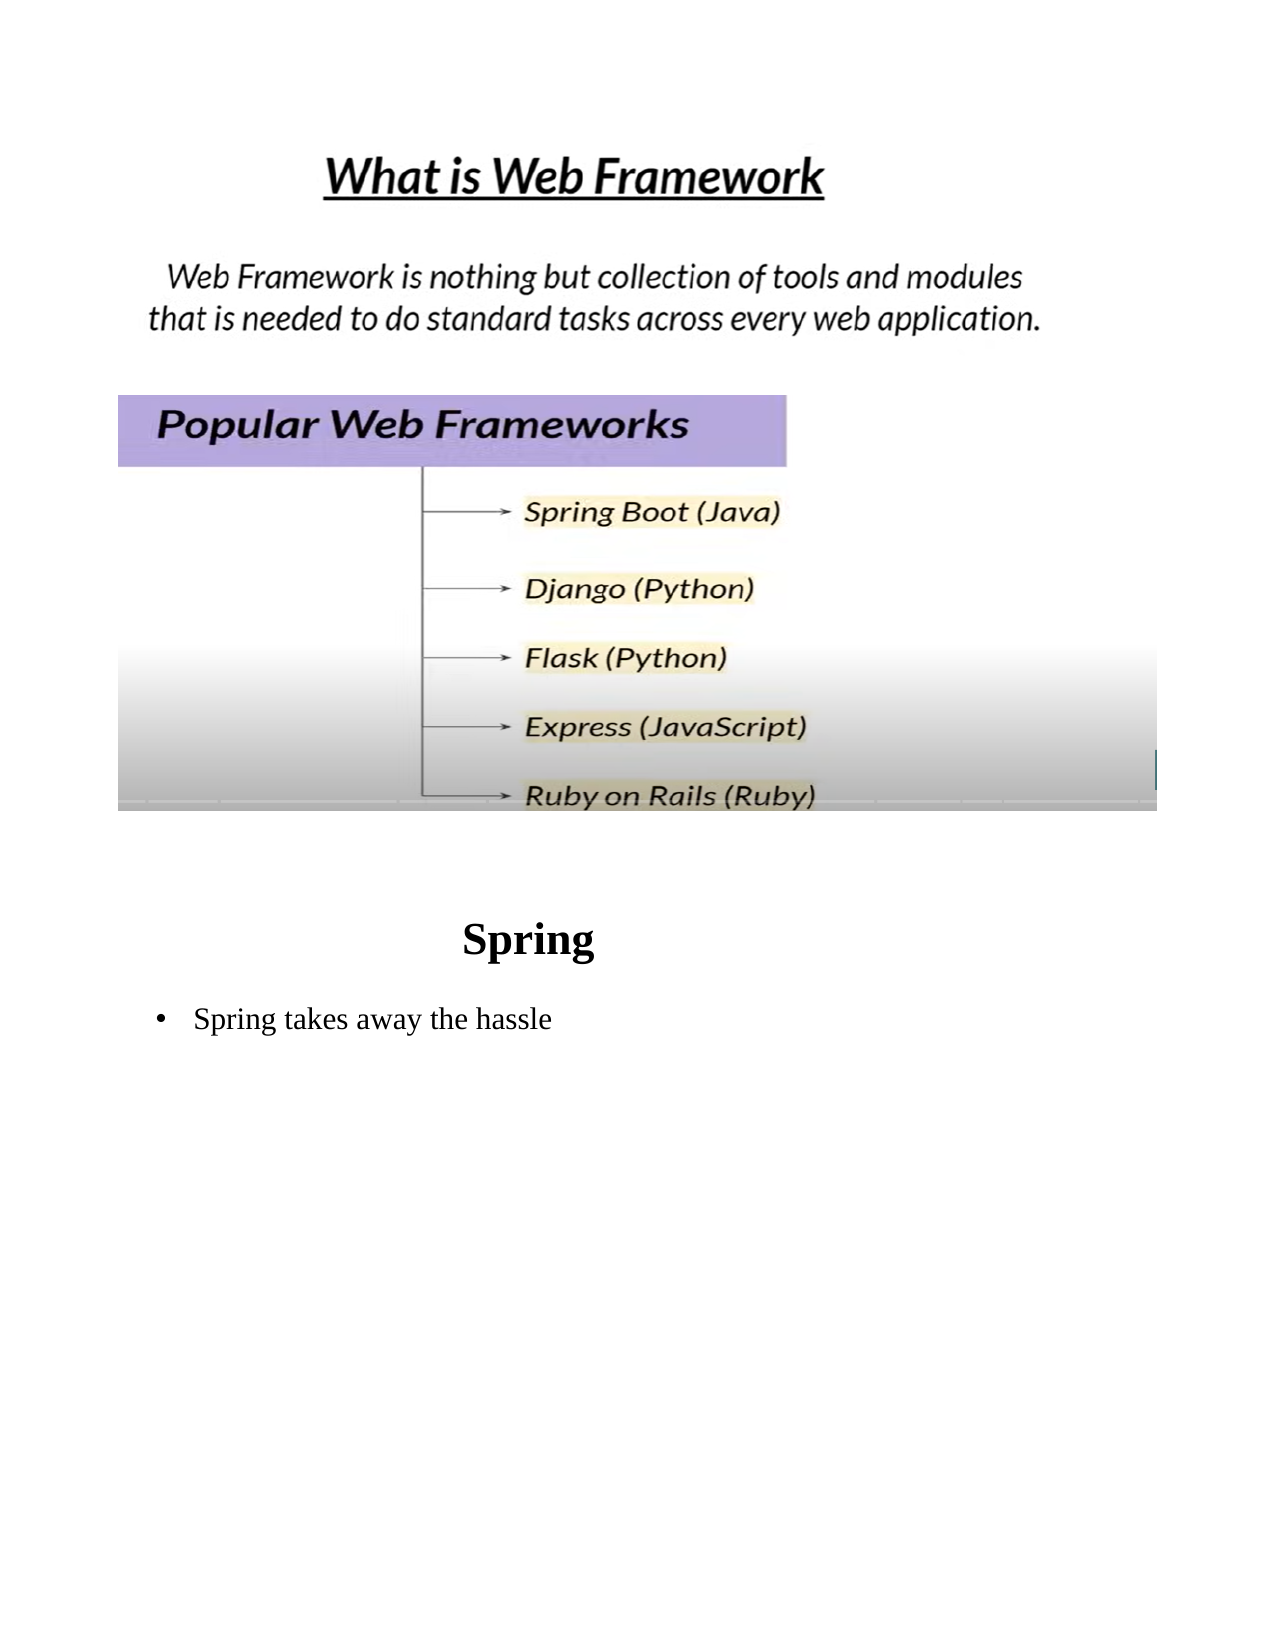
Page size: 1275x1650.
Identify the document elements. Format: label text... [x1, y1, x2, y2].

list Spring takes away the hassle [156, 1000, 1157, 1036]
picture [118, 395, 1157, 811]
picture [118, 118, 1157, 362]
text Spring [118, 912, 1157, 964]
